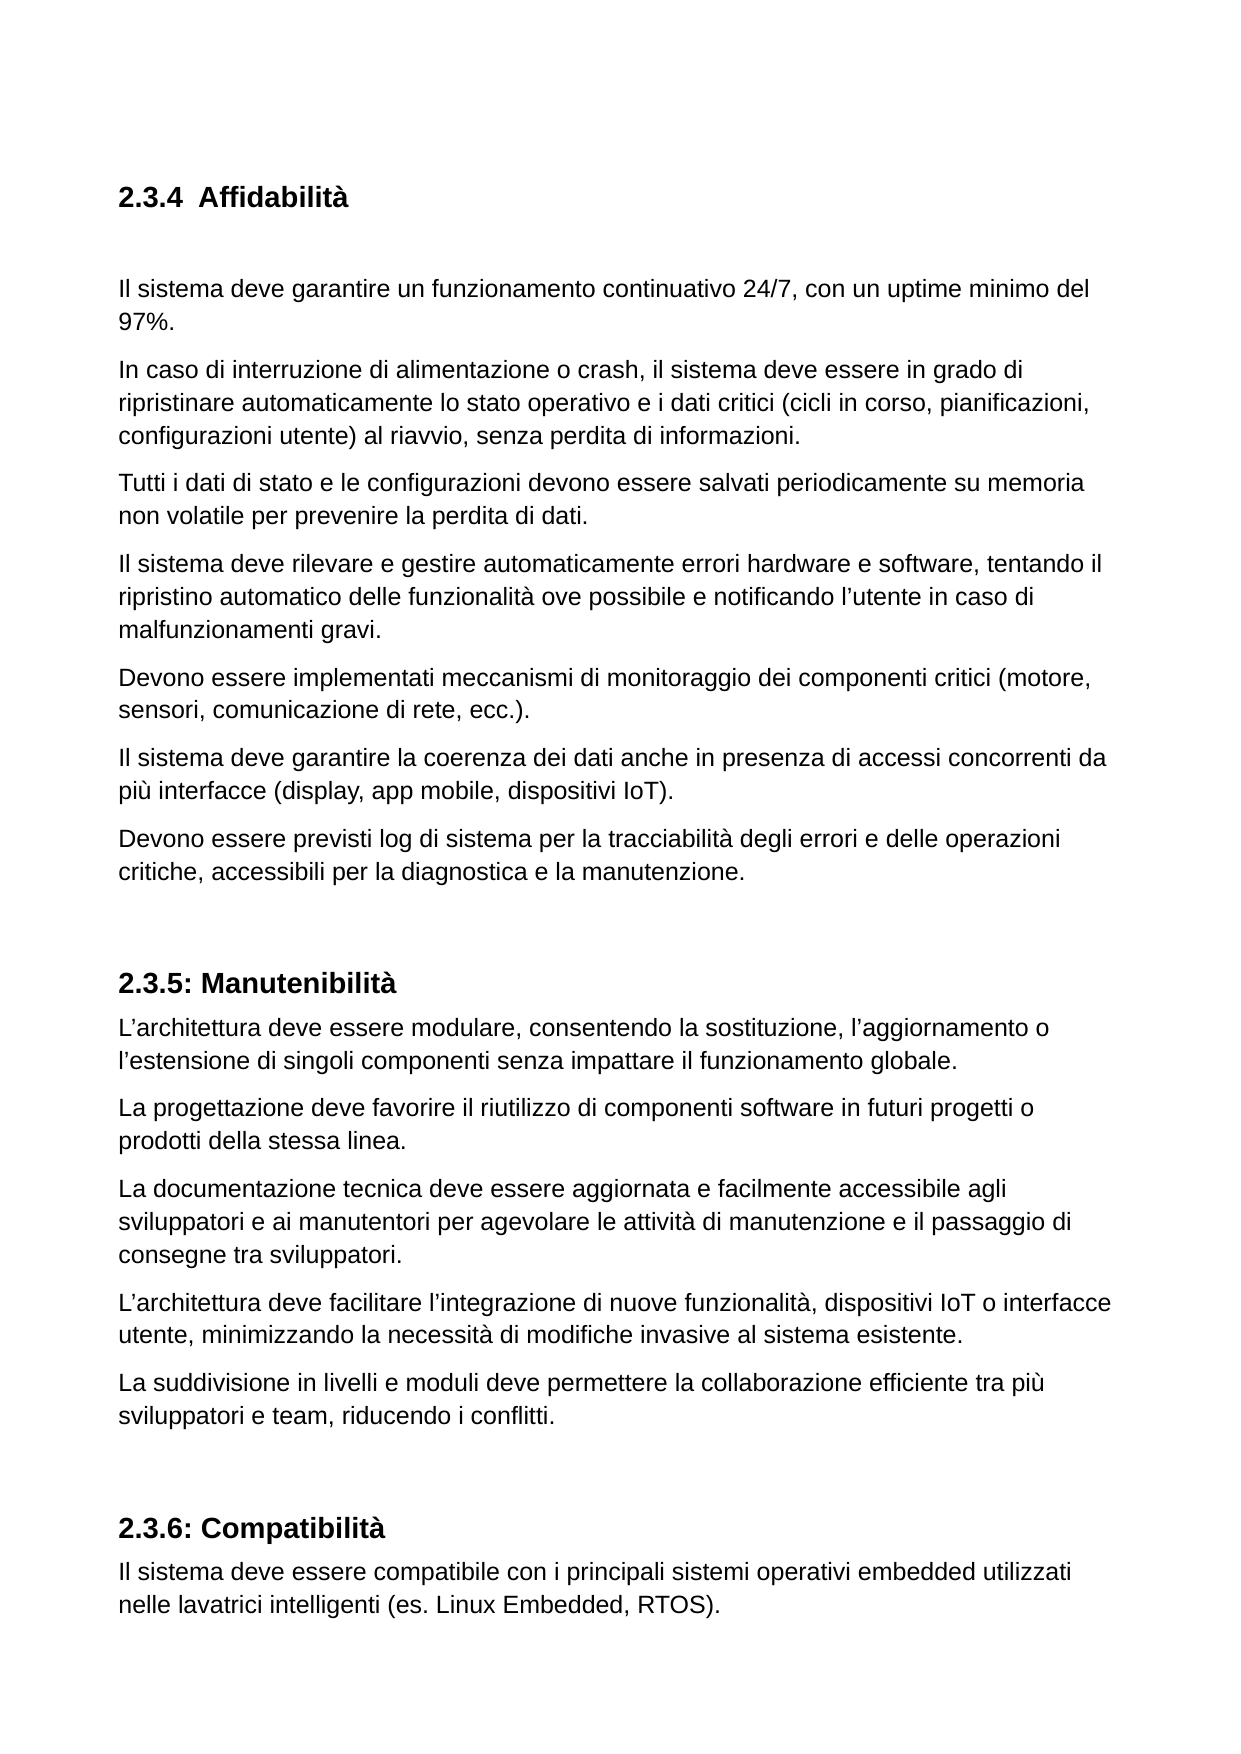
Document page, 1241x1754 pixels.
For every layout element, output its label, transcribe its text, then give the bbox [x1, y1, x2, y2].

text L’architettura deve facilitare l’integrazione di nuove funzionalità, dispositivi IoT o interfacce utente, minimizzando la necessità di modifiche invasive al sistema esistente. [118, 1287, 1122, 1349]
text Il sistema deve garantire un funzionamento continuativo 24/7, con un uptime minimo del 97%. [118, 274, 1122, 336]
text L’architettura deve essere modulare, consentendo la sostituzione, l’aggiornamento o l’estensione di singoli componenti senza impattare il funzionamento globale. [118, 1013, 1122, 1074]
text Devono essere implementati meccanismi di monitoraggio dei componenti critici (motore, sensori, comunicazione di rete, ecc.). [118, 662, 1122, 724]
text La documentazione tecnica deve essere aggiornata e facilmente accessibile agli sviluppatori e ai manutentori per agevolare le attività di manutenzione e il passaggio di consegne tra sviluppatori. [118, 1174, 1122, 1269]
text Devono essere previsti log di sistema per la tracciabilità degli errori e delle operazioni critiche, accessibili per la diagnostica e la manutenzione. [118, 824, 1122, 886]
text La progettazione deve favorire il riutilizzo di componenti software in futuri progetti o prodotti della stessa linea. [118, 1093, 1122, 1155]
text Il sistema deve essere compatibile con i principali sistemi operativi embedded utilizzati nelle lavatrici intelligenti (es. Linux Embedded, RTOS). [118, 1557, 1122, 1619]
text Il sistema deve garantire la coerenza dei dati anche in presenza di accessi concorrenti da più interfacce (display, app mobile, dispositivi IoT). [118, 743, 1122, 805]
subtitle 2.3.6: Compatibilità [118, 1511, 1122, 1544]
text La suddivisione in livelli e moduli deve permettere la collaborazione efficiente tra più sviluppatori e team, riducendo i conflitti. [118, 1368, 1122, 1430]
subtitle 2.3.4 Affidabilità [118, 180, 1122, 214]
text Tutti i dati di stato e le configurazioni devono essere salvati periodicamente su memoria non volatile per prevenire la perdita di dati. [118, 468, 1122, 530]
text In caso di interruzione di alimentazione o crash, il sistema deve essere in grado di ripristinare automaticamente lo stato operativo e i dati critici (cicli in corso, pianificazioni, configurazioni utente) al riavvio, senza perdita di informazioni. [118, 354, 1122, 449]
subtitle 2.3.5: Manutenibilità [118, 967, 1122, 1000]
text Il sistema deve rilevare e gestire automaticamente errori hardware e software, tentando il ripristino automatico delle funzionalità ove possibile e notificando l’utente in caso di malfunzionamenti gravi. [118, 549, 1122, 644]
